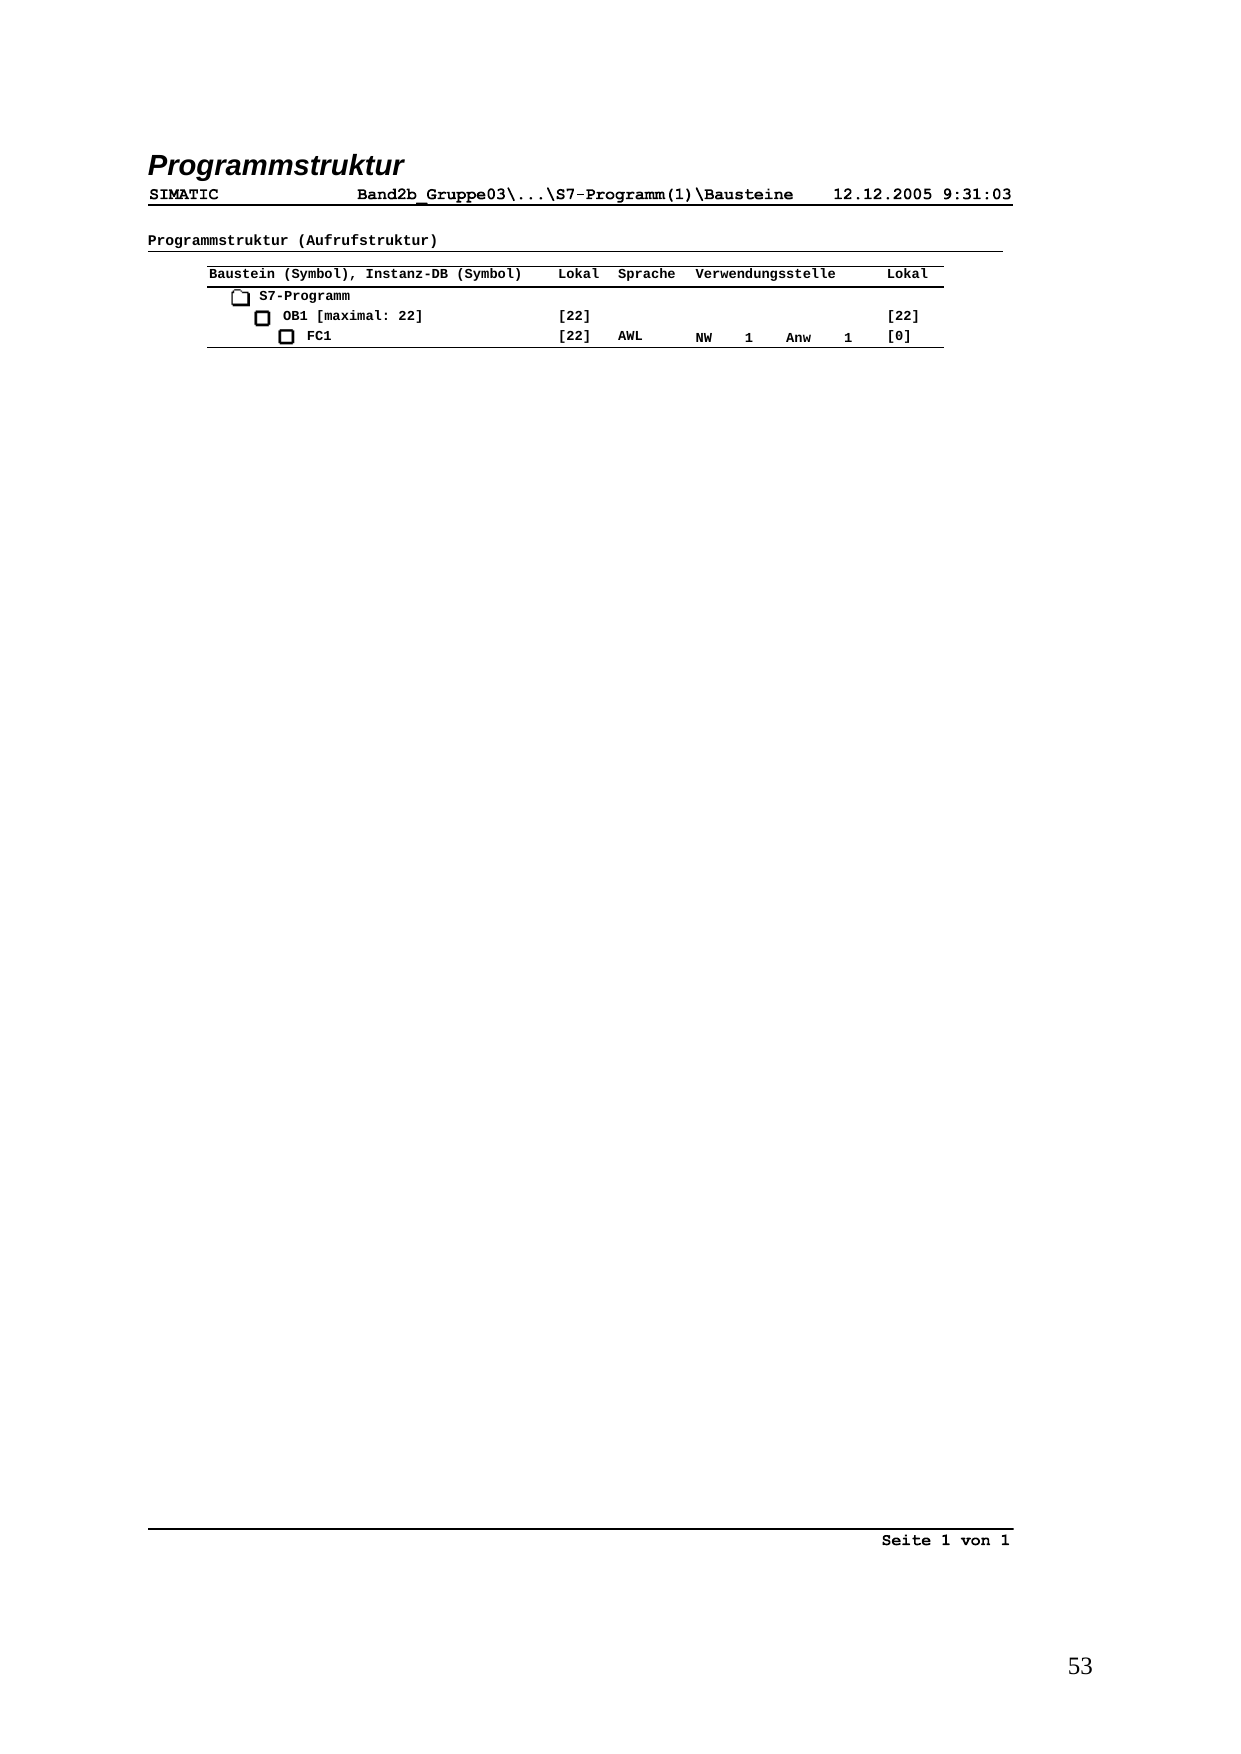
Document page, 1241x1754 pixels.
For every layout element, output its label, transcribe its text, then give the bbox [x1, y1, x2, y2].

subtitle Programmstruktur [148, 148, 1093, 181]
